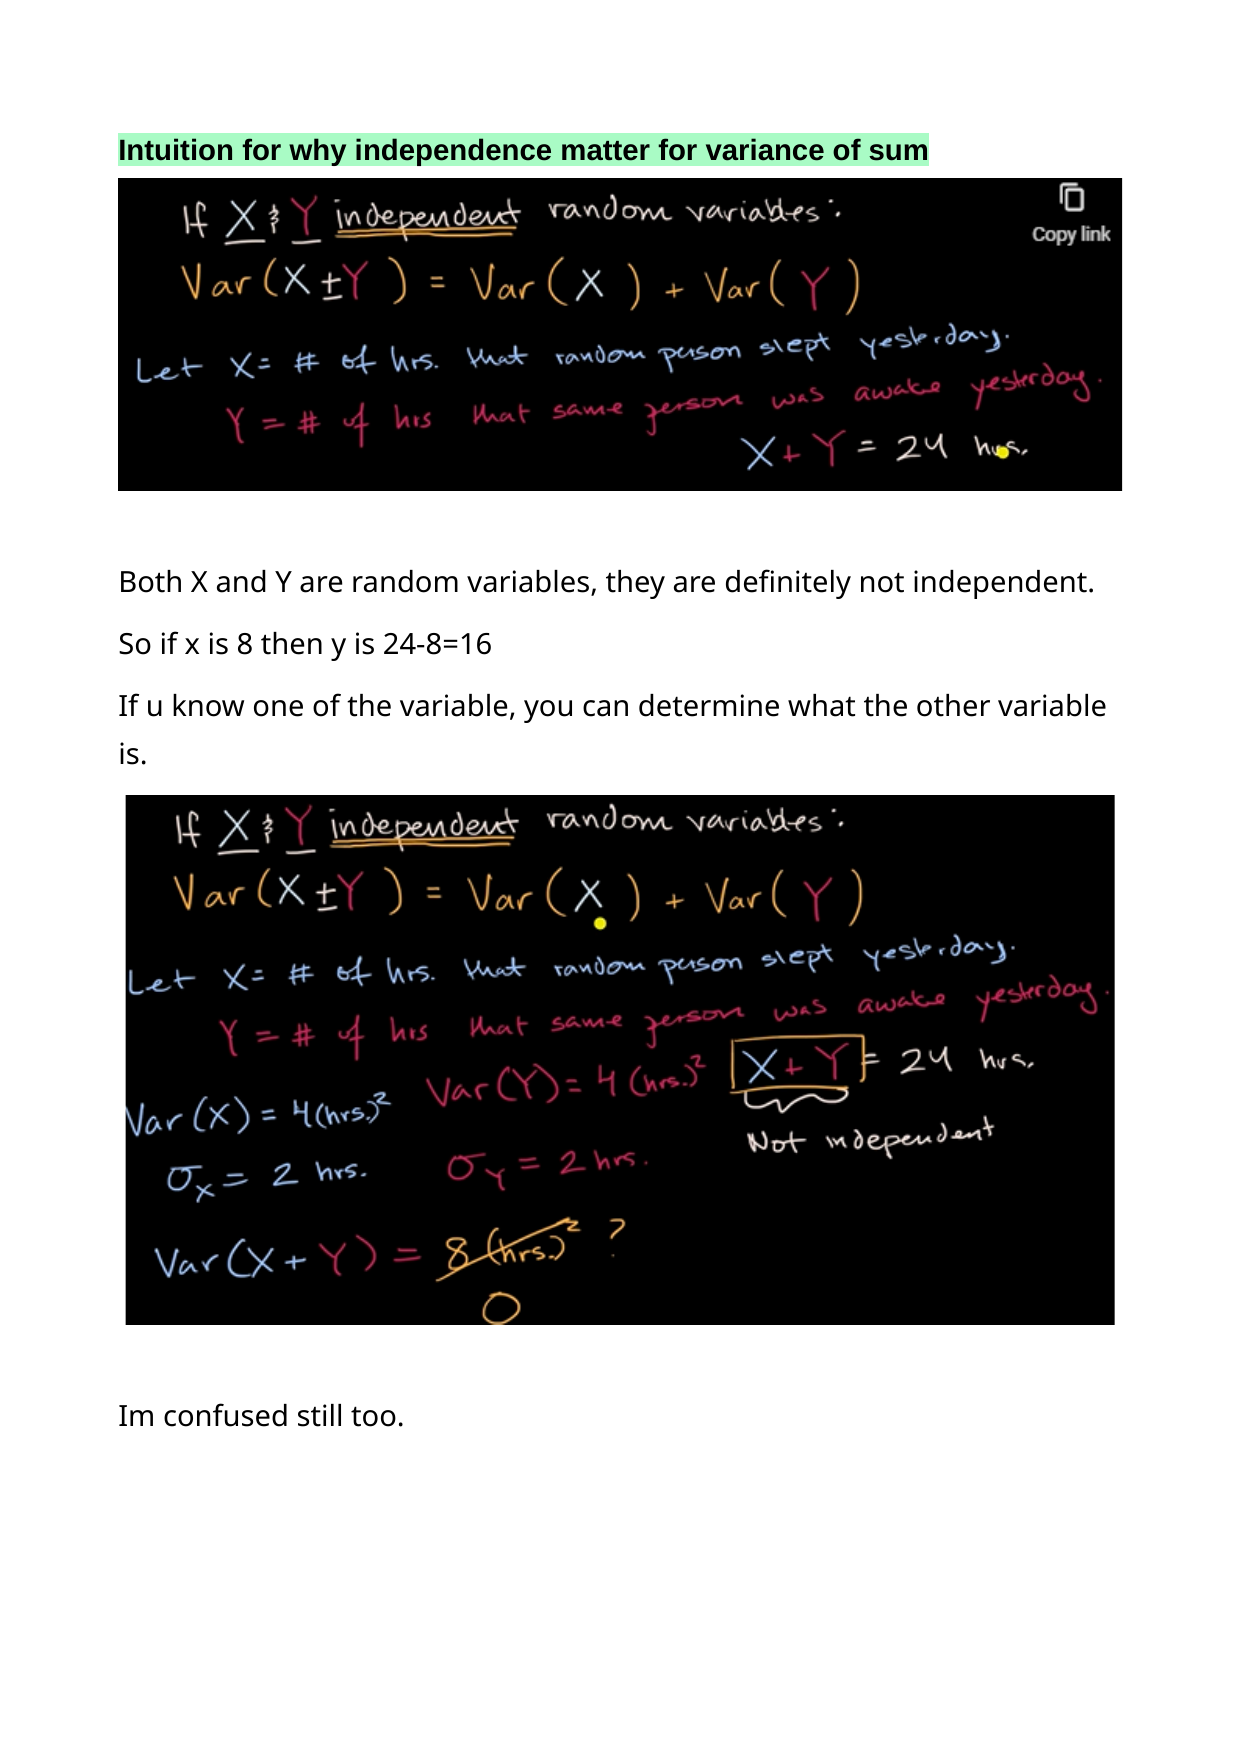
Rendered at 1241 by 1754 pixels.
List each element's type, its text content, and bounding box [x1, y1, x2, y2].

subtitle Intuition for why independence matter for variance of sum [929, 133, 1122, 166]
text If u know one of the variable, you can determine what the other variable is. [118, 685, 1122, 773]
text Both X and Y are random variables, they are definitely not independent. [118, 561, 1122, 601]
picture [118, 178, 1123, 491]
text Im confused still too. [118, 1395, 1122, 1435]
picture [125, 795, 1115, 1325]
text So if x is 8 then y is 24-8=16 [118, 623, 1122, 663]
